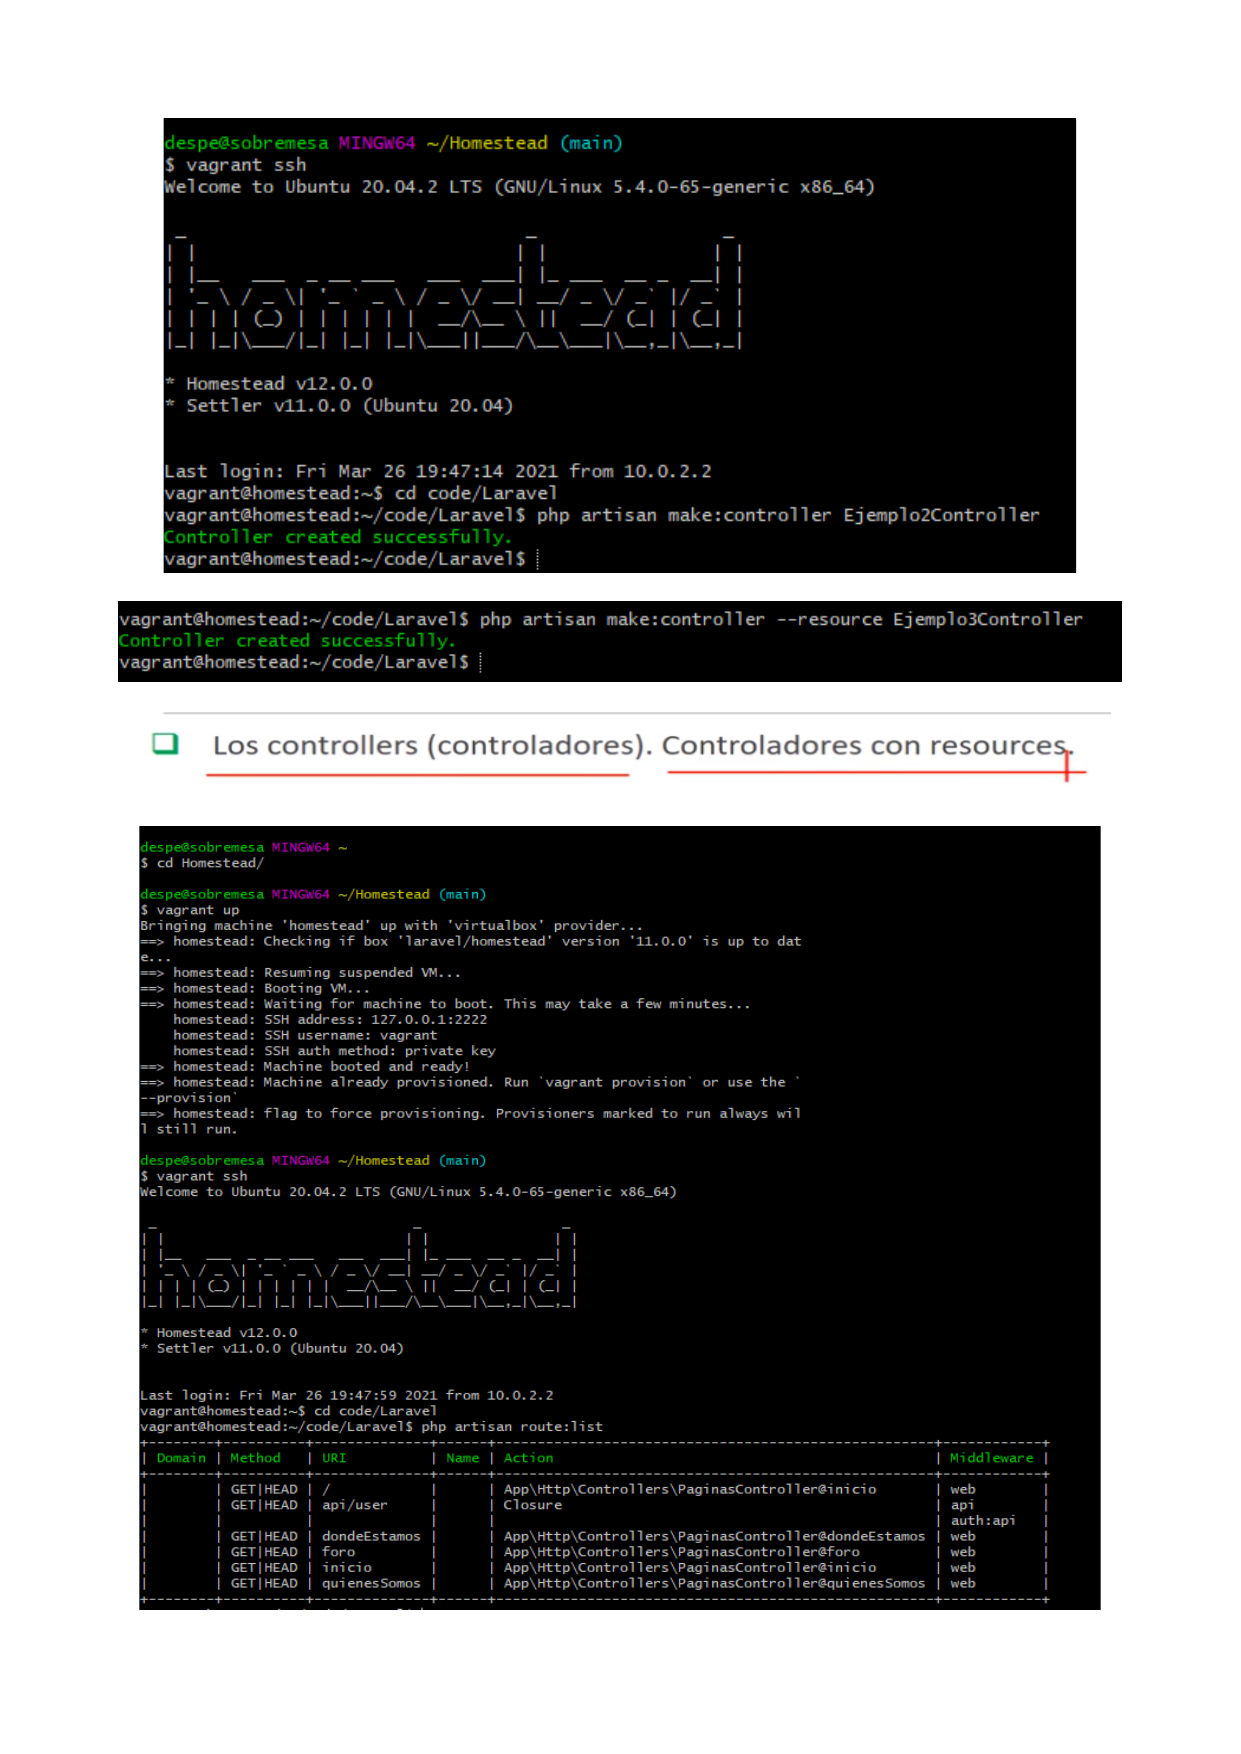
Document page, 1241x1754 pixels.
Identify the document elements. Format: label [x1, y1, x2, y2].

picture [139, 826, 1101, 1610]
picture [163, 118, 1077, 573]
picture [118, 710, 1122, 798]
picture [118, 601, 1122, 682]
